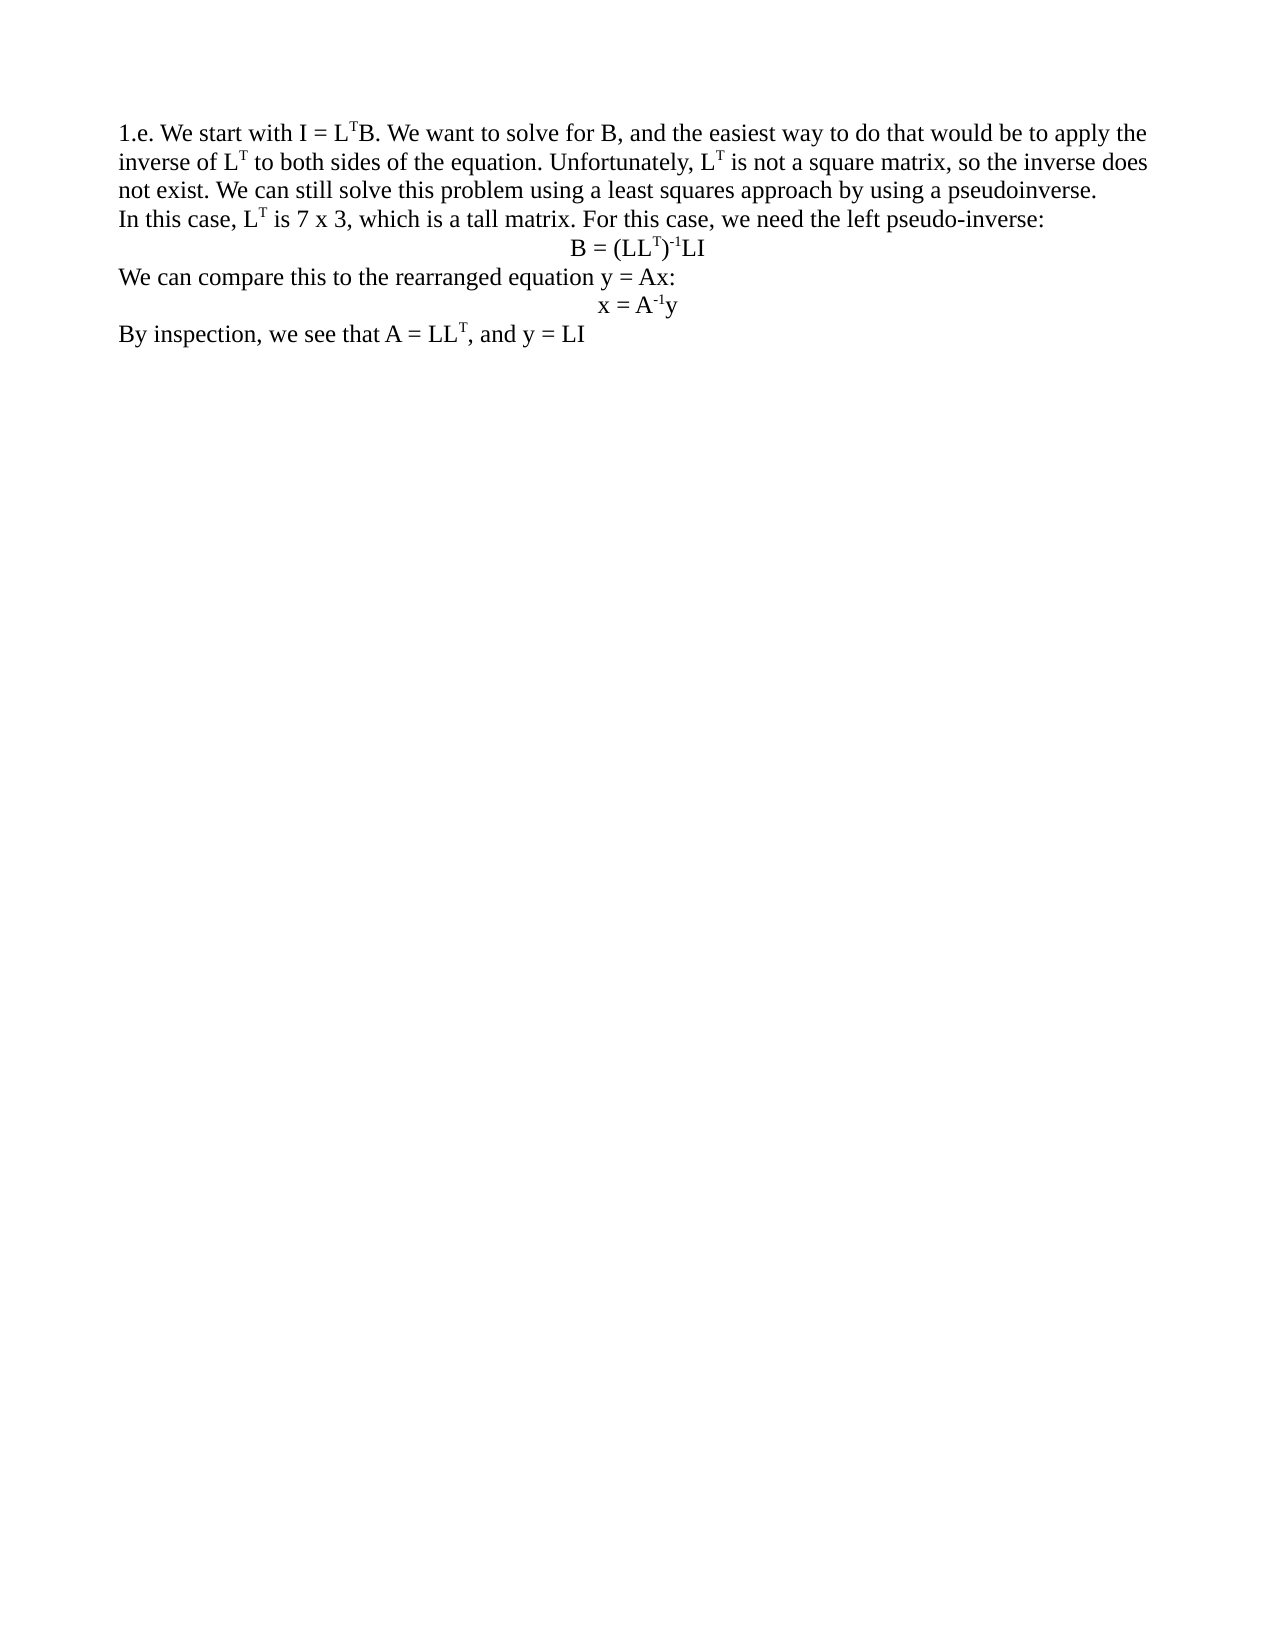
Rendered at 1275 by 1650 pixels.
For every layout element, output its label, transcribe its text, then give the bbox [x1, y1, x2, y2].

text In this case, LT is 7 x 3, which is a tall matrix. For this case, we need the left pseudo-inverse: [118, 204, 1157, 233]
text We can compare this to the rearranged equation y = Ax: [118, 262, 1157, 291]
text By inspection, we see that A = LLT, and y = LI [118, 319, 1157, 348]
text B = (LLT)-1LI [118, 233, 1157, 262]
text 1.e. We start with I = LTB. We want to solve for B, and the easiest way to do that would be to apply the inverse of LT to both sides of the equation. Unfortunately, LT is not a square matrix, so the inverse does not exist. We can still solve this problem using a least squares approach by using a pseudoinverse. [118, 118, 1157, 204]
text x = A-1y [118, 291, 1157, 319]
